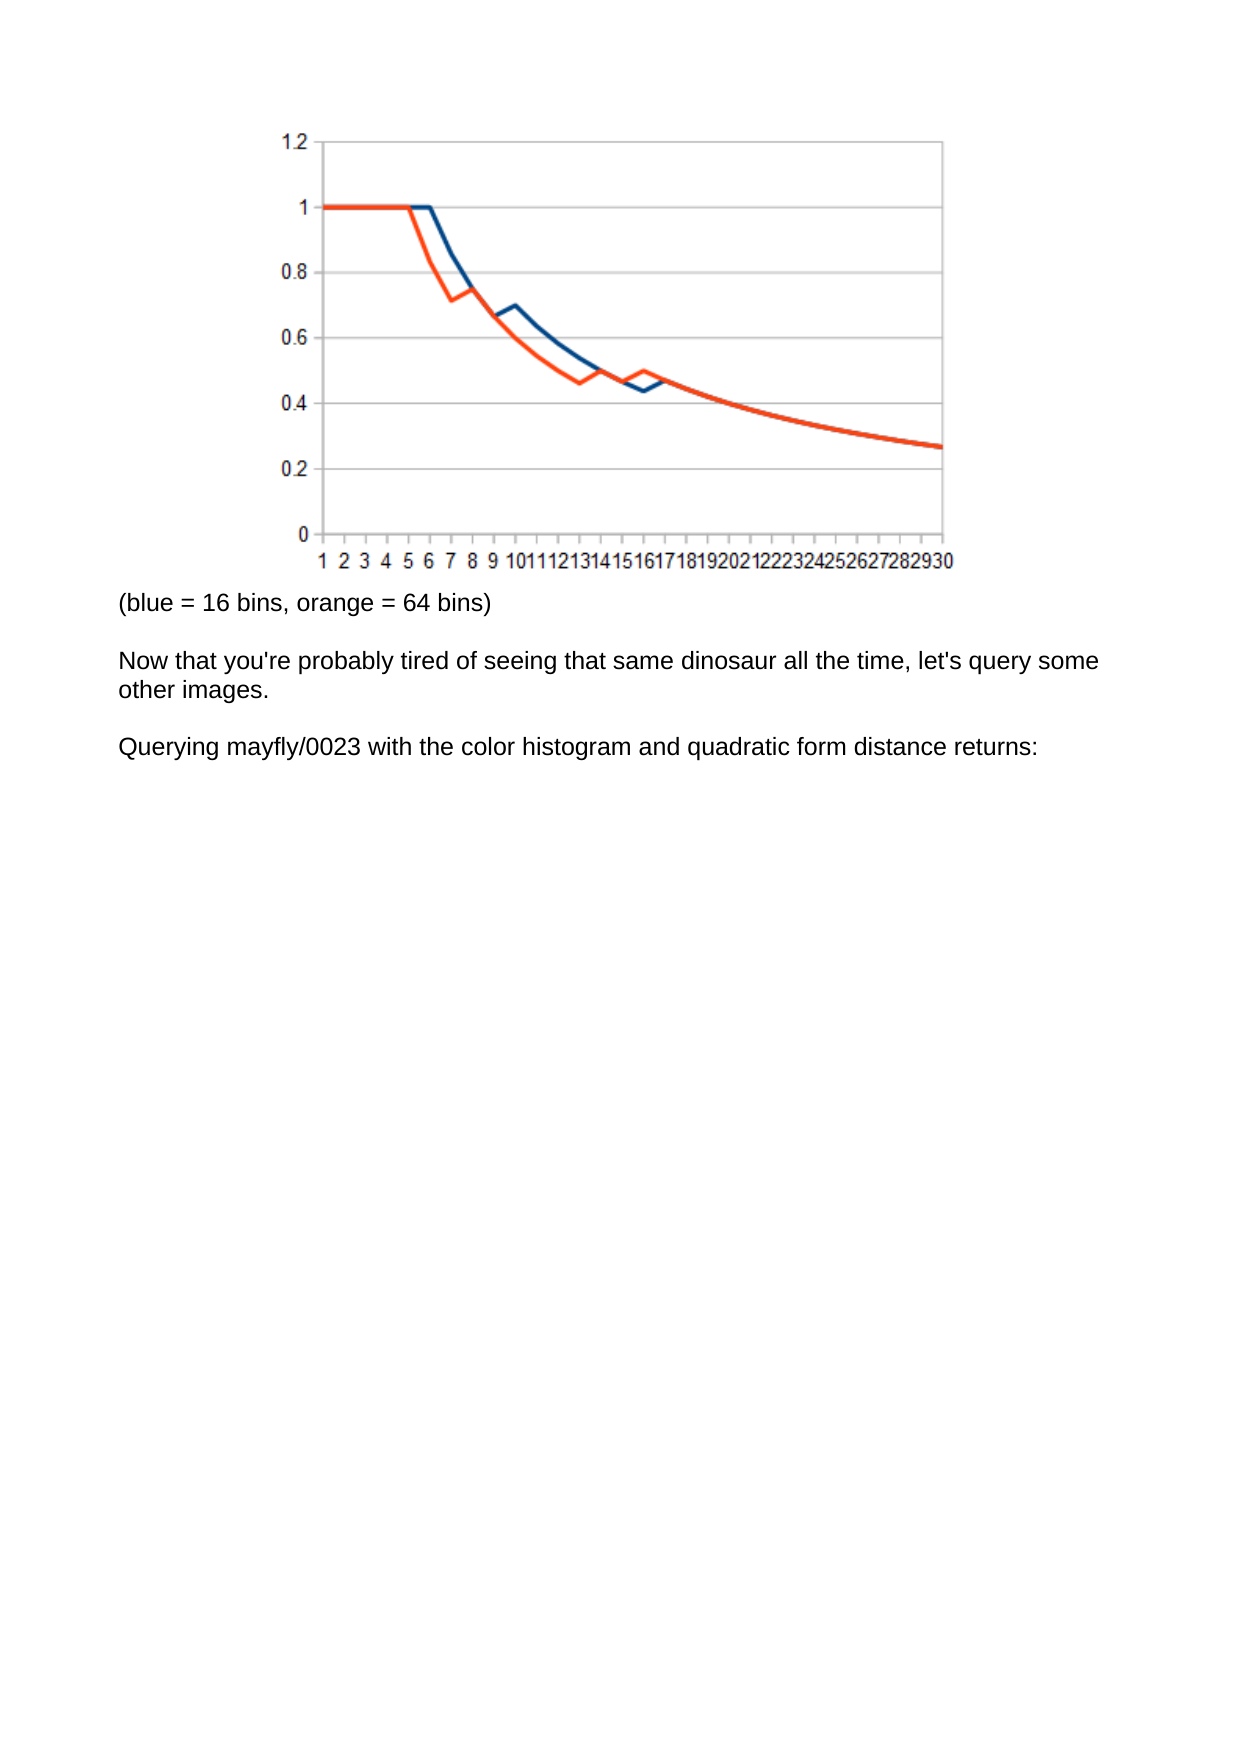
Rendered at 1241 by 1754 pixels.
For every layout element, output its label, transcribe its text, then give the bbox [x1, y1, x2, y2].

text (blue = 16 bins, orange = 64 bins) [118, 118, 1122, 617]
picture [267, 118, 973, 589]
text Now that you're probably tired of seeing that same dinosaur all the time, let's query some other images. [118, 646, 1122, 703]
text Querying mayfly/0023 with the color histogram and quadratic form distance returns: [118, 732, 1122, 761]
